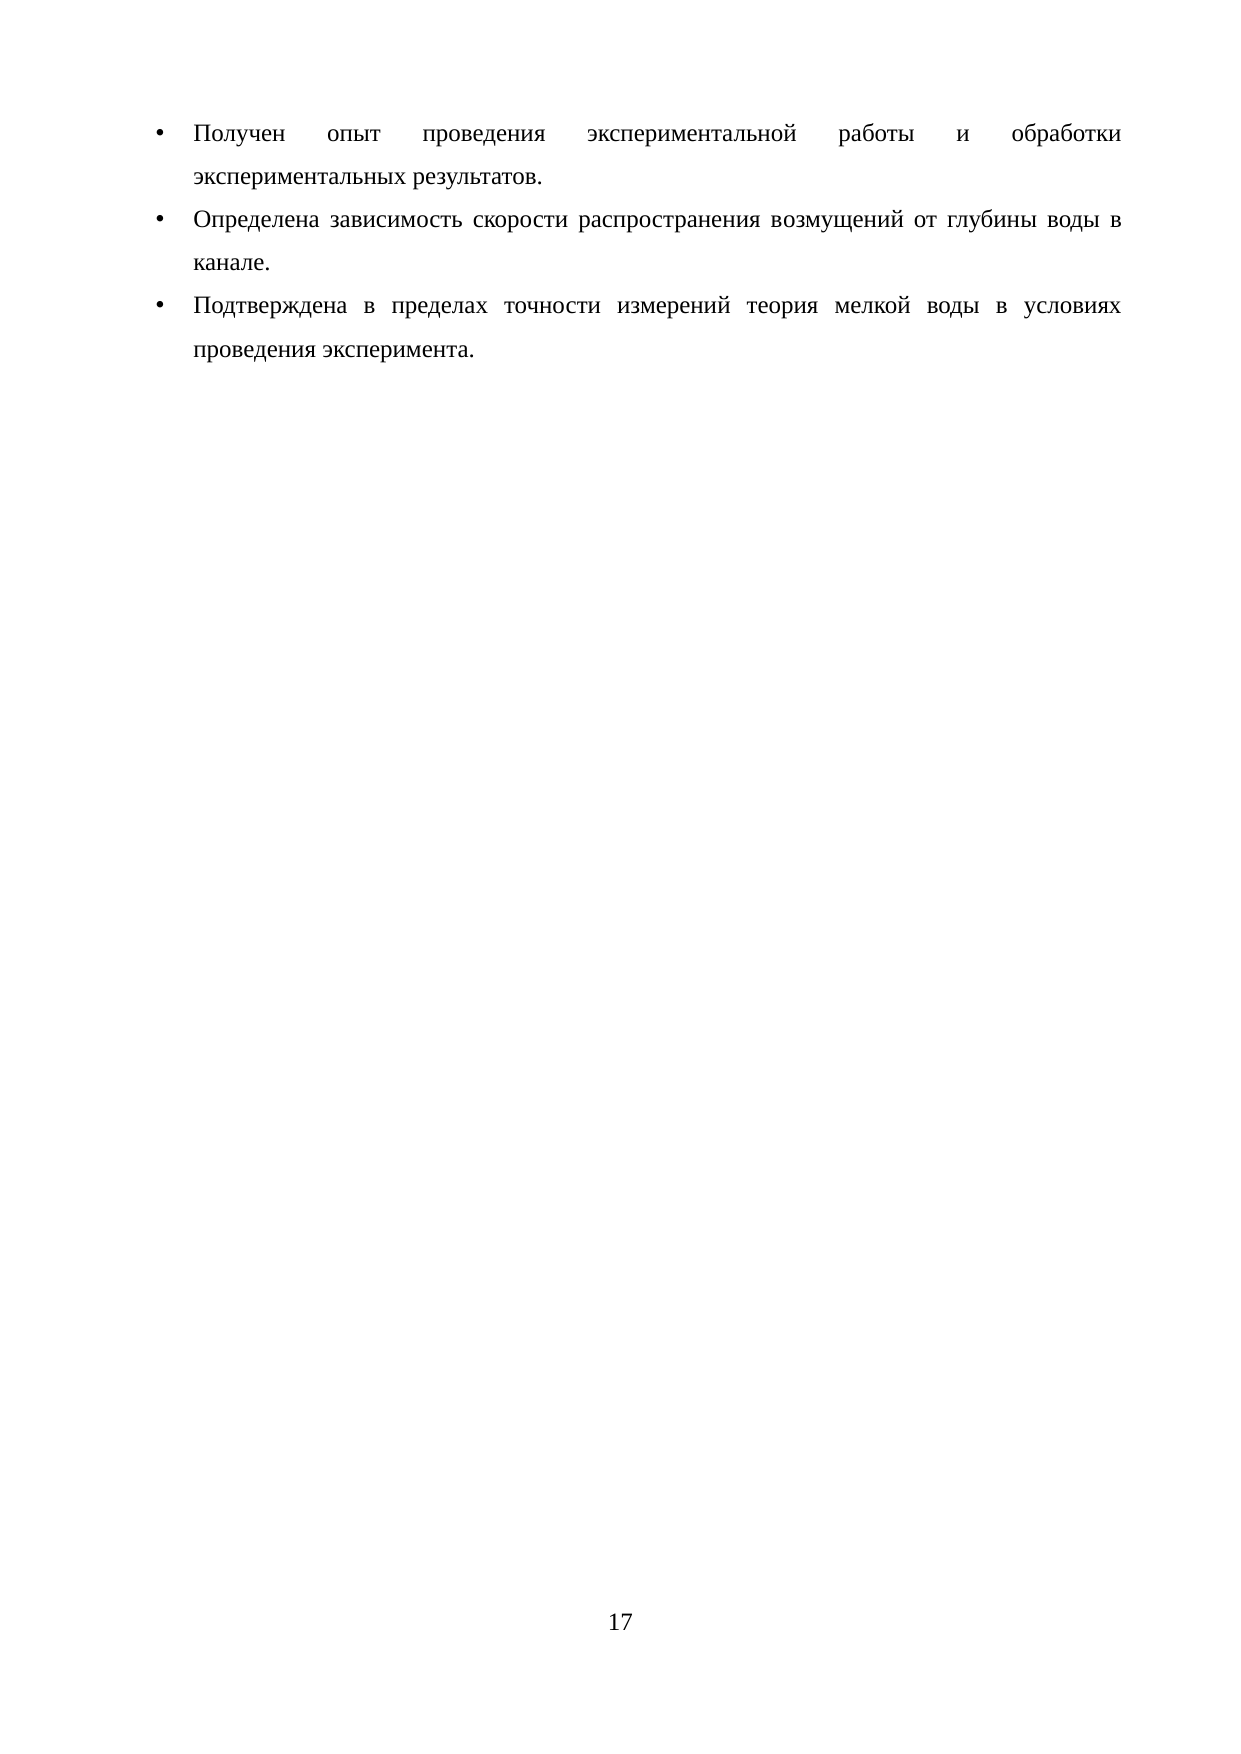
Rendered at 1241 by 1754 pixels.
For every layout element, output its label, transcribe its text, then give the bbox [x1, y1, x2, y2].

list Подтверждена в пределах точности измерений теория мелкой воды в условиях проведения эксперимента. [156, 291, 1122, 362]
list Получен опыт проведения экспериментальной работы и обработки экспериментальных результатов. [156, 118, 1122, 190]
list Определена зависимость скорости распространения возмущений от глубины воды в канале. [156, 204, 1122, 276]
